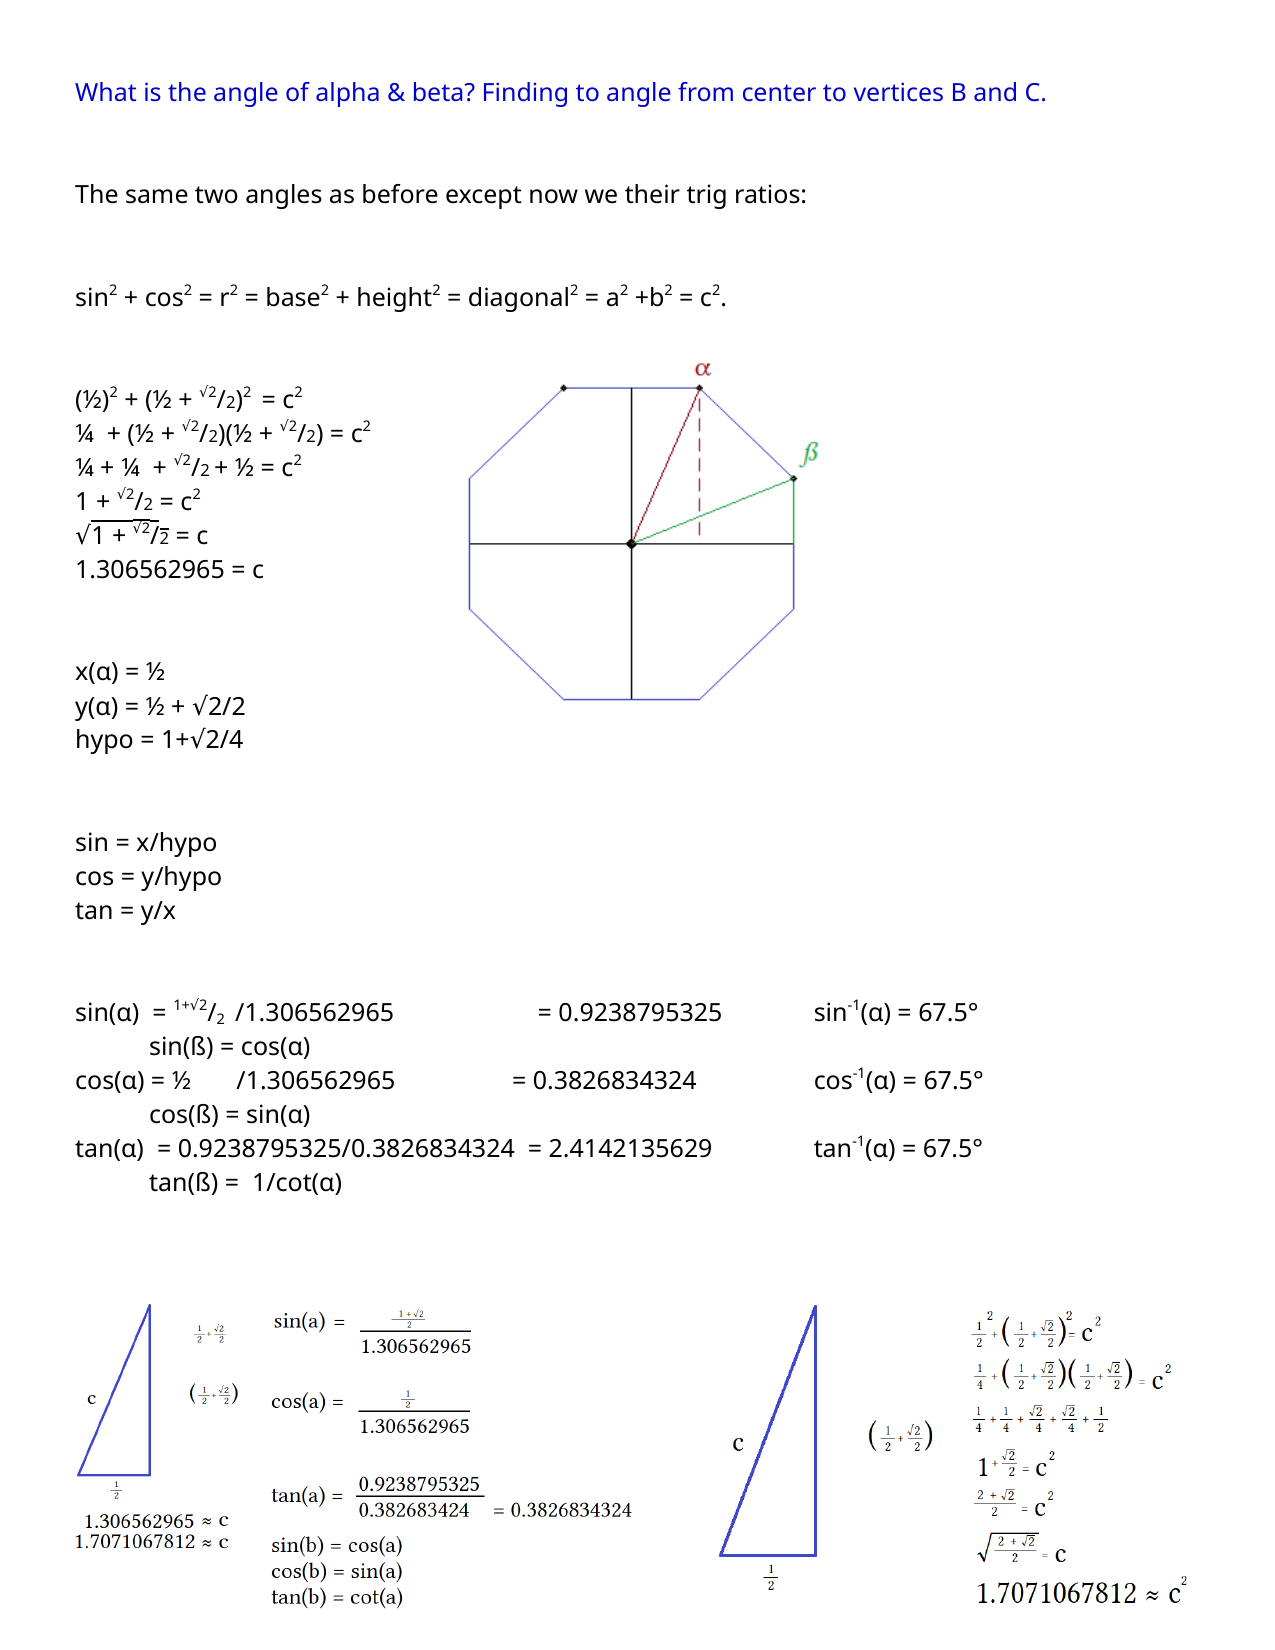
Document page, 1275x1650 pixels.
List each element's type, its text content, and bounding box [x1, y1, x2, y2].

text [885, 518, 1200, 552]
text [885, 382, 1200, 416]
text (½)2 + (½ + √2/2)2 = c2 [75, 382, 390, 416]
text What is the angle of alpha & beta? Finding to angle from center to vertices B and C. [75, 75, 1200, 109]
text hypo = 1+√2/4 [75, 722, 1200, 756]
text 1 + √2/2 = c2 [75, 484, 390, 518]
text [885, 552, 1200, 586]
text The same two angles as before except now we their trig ratios: [75, 177, 1200, 211]
text x(α) = ½ [75, 654, 390, 688]
text [885, 416, 1200, 450]
text [885, 450, 1200, 484]
picture [390, 341, 885, 747]
text [885, 484, 1200, 518]
text sin = x/hypo [75, 824, 1200, 858]
picture [75, 1303, 638, 1619]
text 1.306562965 = c [75, 552, 390, 586]
text ¼ + (½ + √2/2)(½ + √2/2) = c2 [75, 416, 390, 450]
text sin(α) = 1+√2/2 /1.306562965 = 0.9238795325 sin-1(α) = 67.5° sin(ß) = cos(α) [75, 995, 1200, 1063]
text sin2 + cos2 = r2 = base2 + height2 = diagonal2 = a2 +b2 = c2. [75, 279, 1200, 313]
text cos(α) = ½ /1.306562965 = 0.3826834324 cos-1(α) = 67.5° cos(ß) = sin(α) [75, 1063, 1200, 1131]
picture [716, 1303, 1200, 1619]
text ¼ + ¼ + √2/2 + ½ = c2 [75, 450, 390, 484]
text [885, 654, 1200, 688]
text tan(α) = 0.9238795325/0.3826834324 = 2.4142135629 tan-1(α) = 67.5° tan(ß) = 1/cot(α) [75, 1131, 1200, 1199]
text y(α) = ½ + √2/2 [75, 688, 390, 722]
text [885, 688, 1200, 722]
text √1 + √2/2 = c [75, 518, 390, 552]
text tan = y/x [75, 892, 1200, 927]
text cos = y/hypo [75, 858, 1200, 892]
